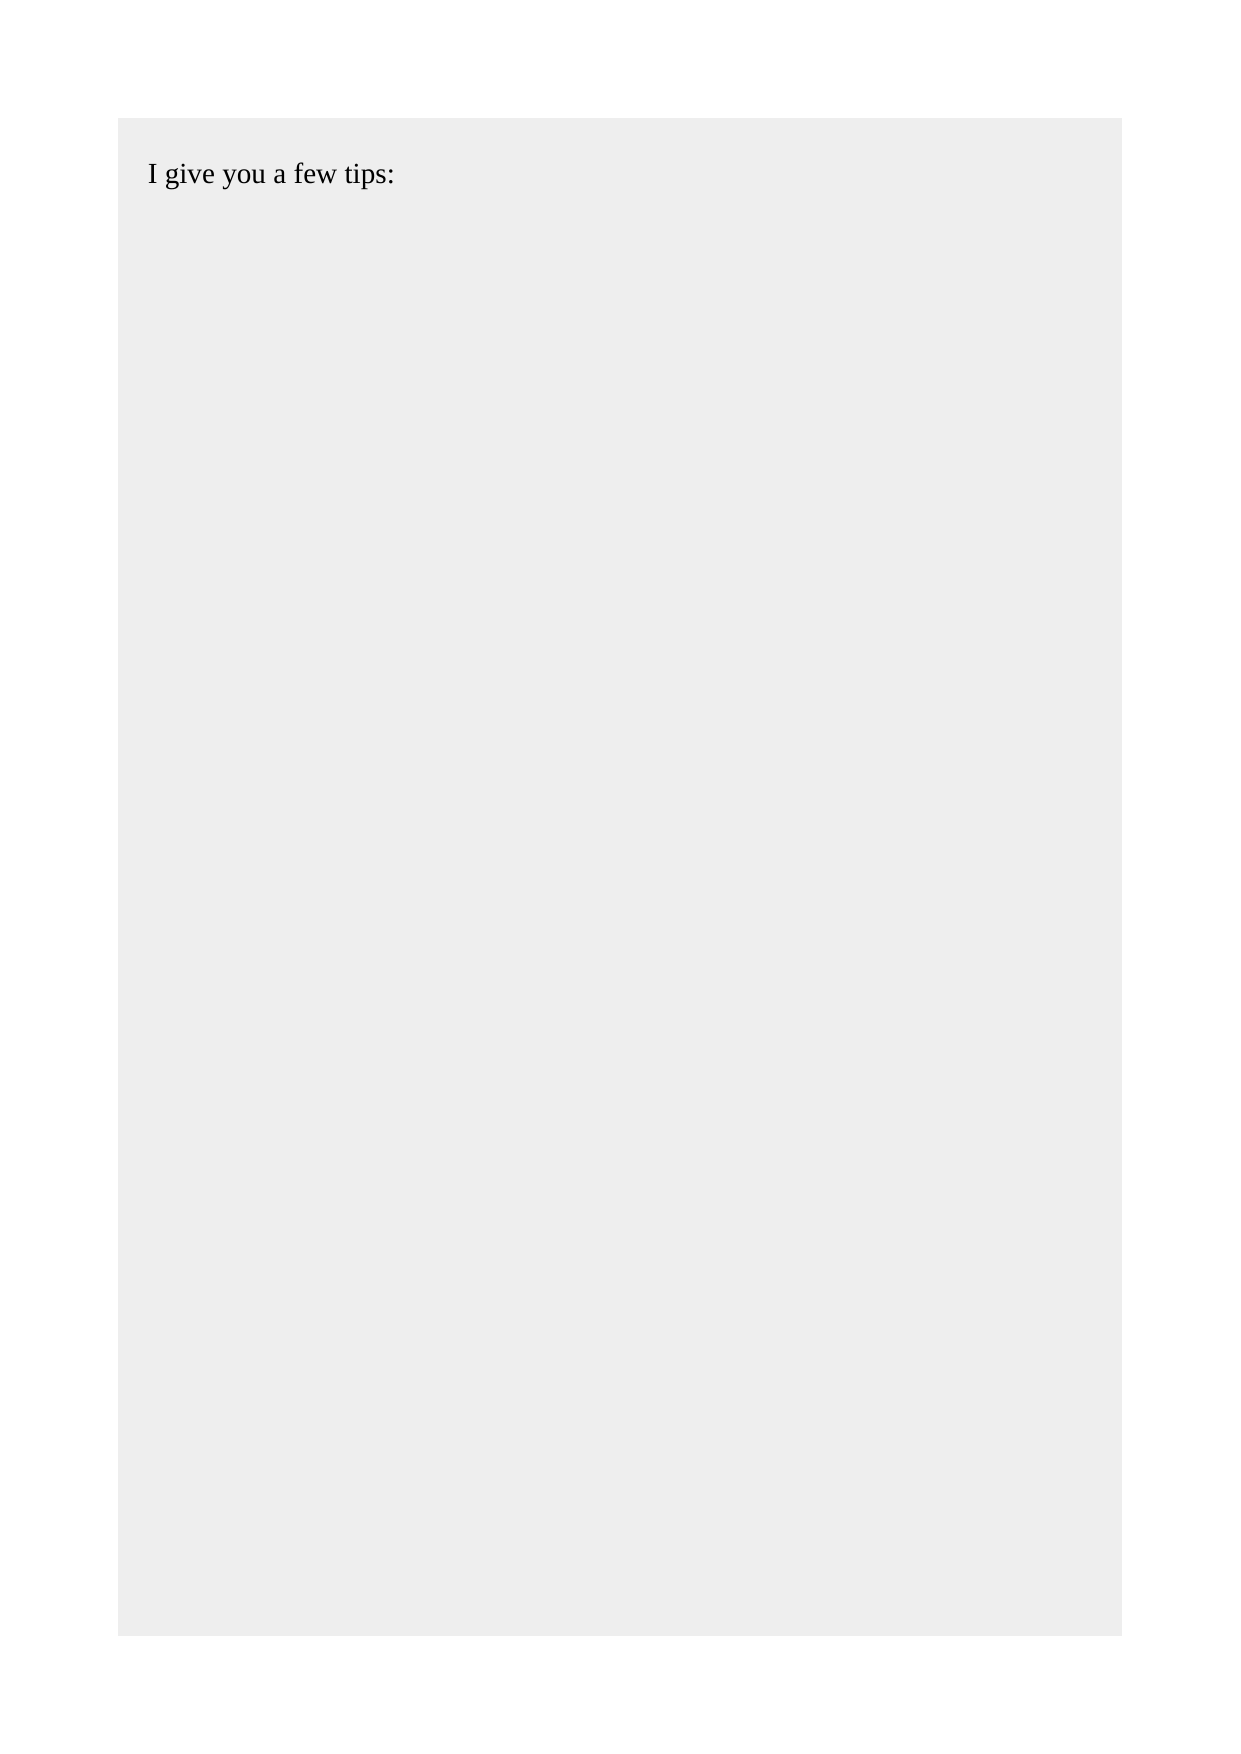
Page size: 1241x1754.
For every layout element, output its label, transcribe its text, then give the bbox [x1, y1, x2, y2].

text I give you a few tips: [148, 118, 1122, 190]
